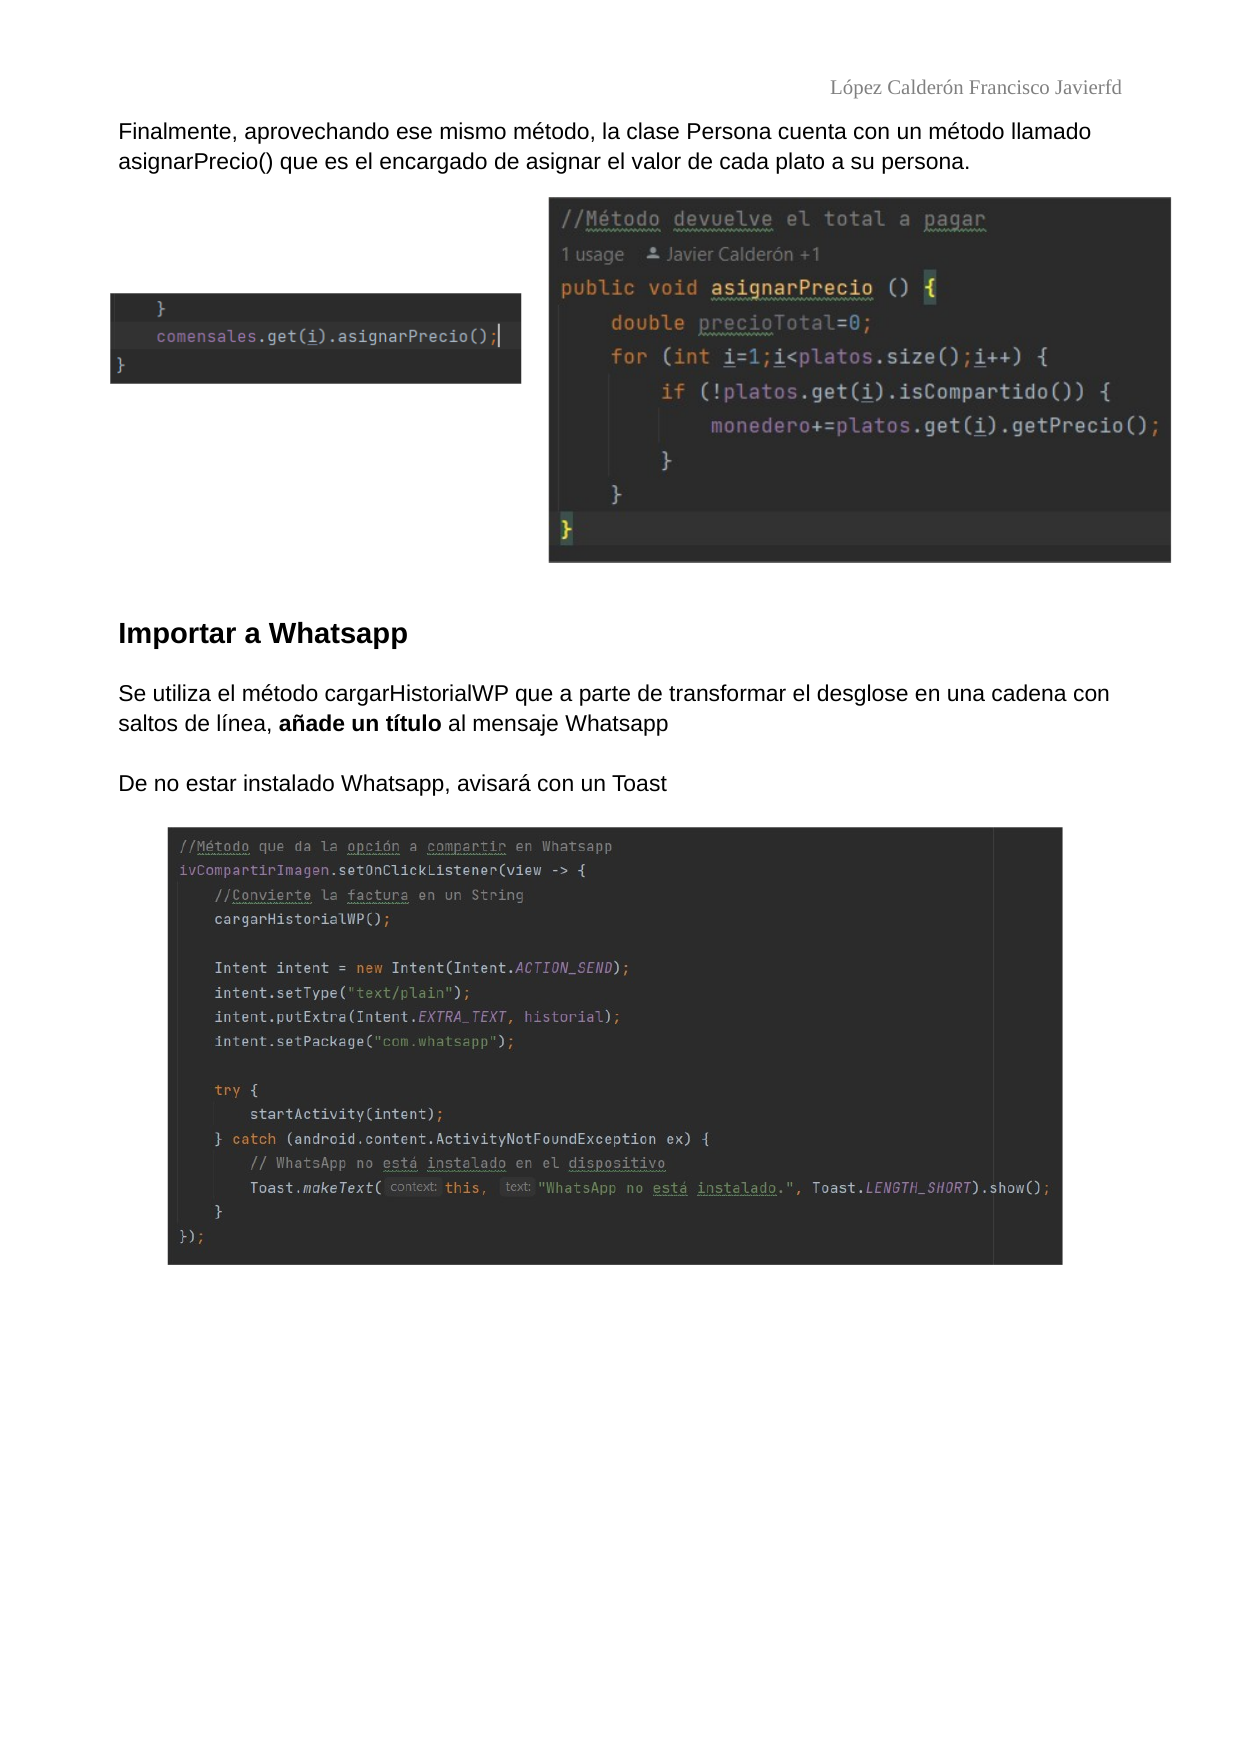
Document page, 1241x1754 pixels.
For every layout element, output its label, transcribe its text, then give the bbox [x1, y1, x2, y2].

text De no estar instalado Whatsapp, avisará con un Toast [118, 770, 1122, 797]
picture [167, 827, 1063, 1265]
text Finalmente, aprovechando ese mismo método, la clase Persona cuenta con un método llamado asignarPrecio() que es el encargado de asignar el valor de cada plato a su persona. [118, 118, 1122, 175]
subtitle Importar a Whatsapp [118, 616, 1122, 649]
picture [110, 293, 522, 384]
text Se utiliza el método cargarHistorialWP que a parte de transformar el desglose en una cadena con saltos de línea, añade un título al mensaje Whatsapp [118, 680, 1122, 736]
picture [548, 197, 1172, 563]
